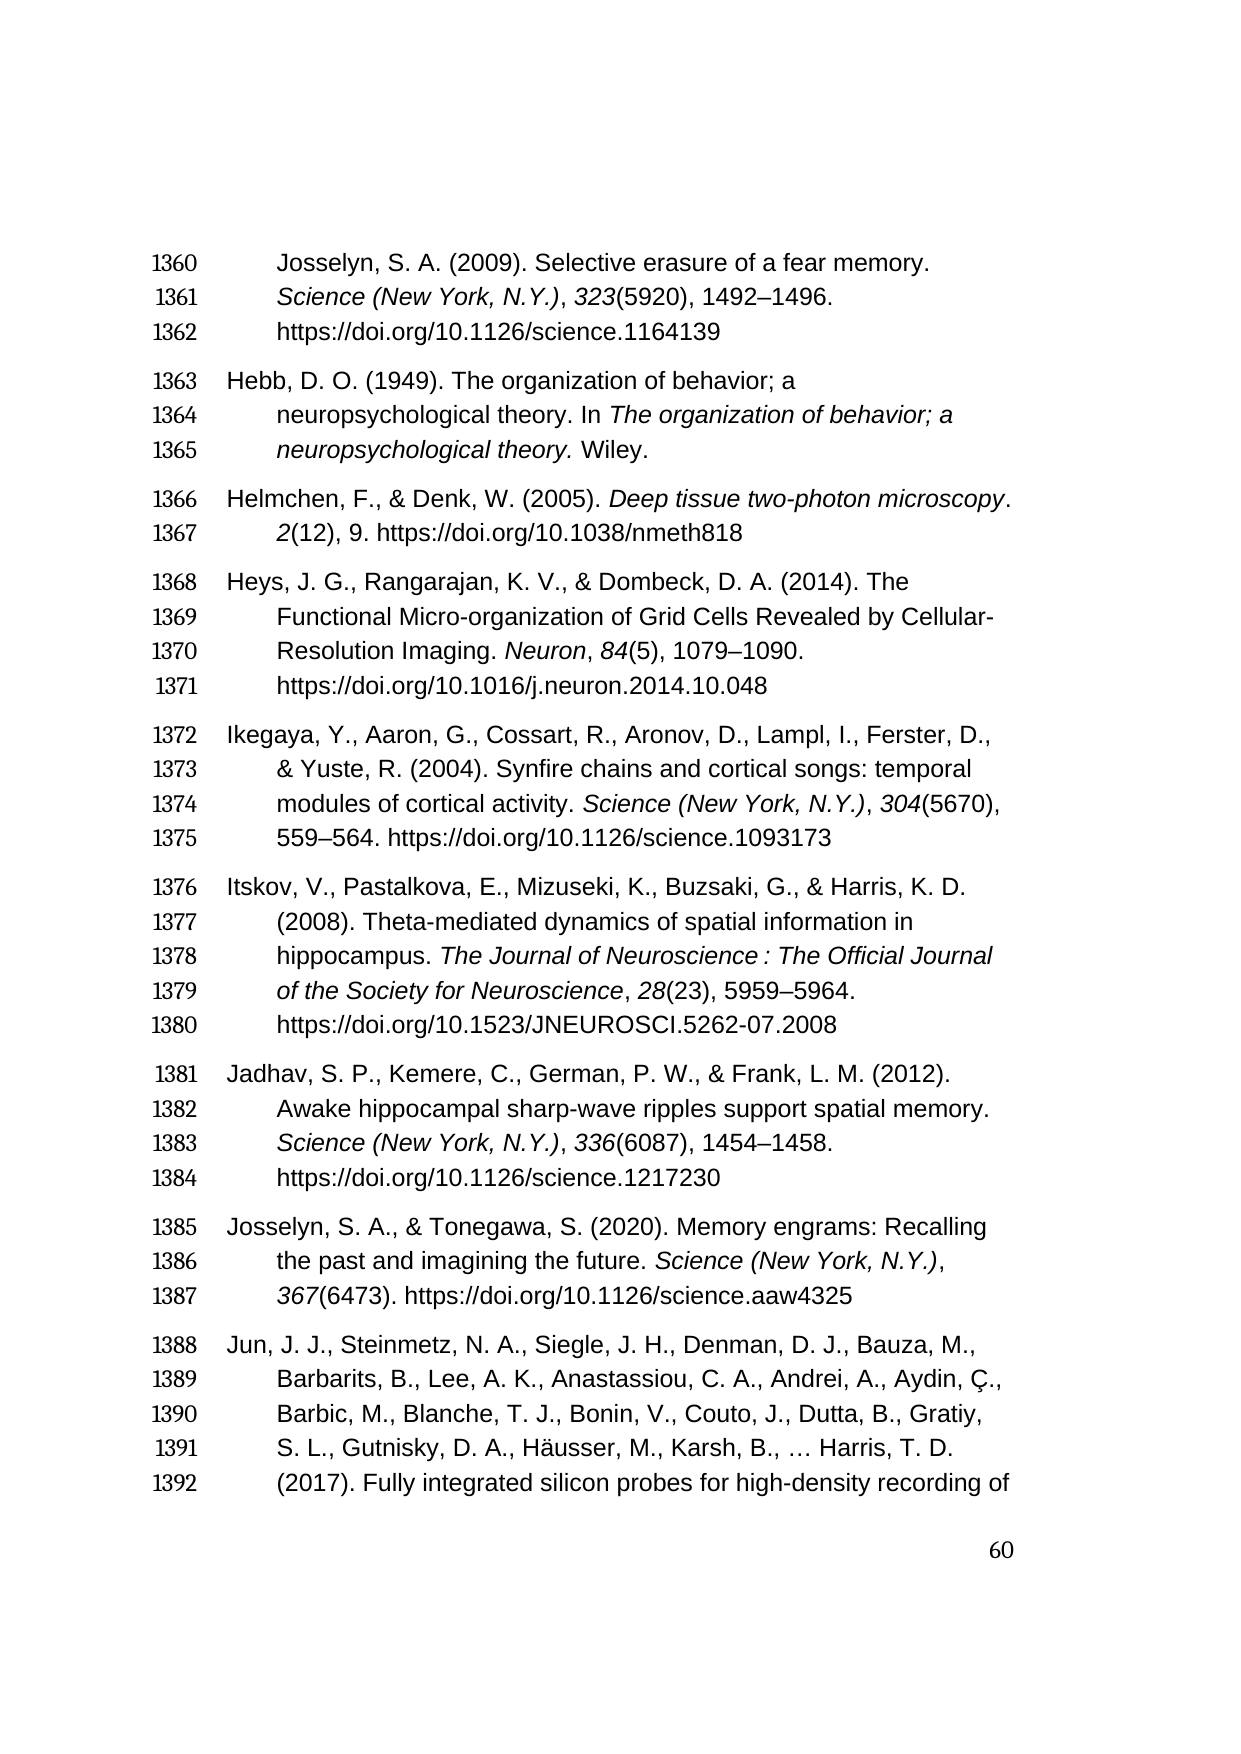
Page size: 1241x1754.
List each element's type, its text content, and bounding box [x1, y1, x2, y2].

text Jun, J. J., Steinmetz, N. A., Siegle, J. H., Denman, D. J., Bauza, M., Barbarits, B., Lee, A. K., Anastassiou, C. A., Andrei, A., Aydin, Ç., Barbic, M., Blanche, T. J., Bonin, V., Couto, J., Dutta, B., Gratiy, S. L., Gutnisky, D. A., Häusser, M., Karsh, B., … Harris, T. D. (2017). Fully integrated silicon probes for high-density recording of [226, 1330, 1014, 1496]
text Itskov, V., Pastalkova, E., Mizuseki, K., Buzsaki, G., & Harris, K. D. (2008). Theta-mediated dynamics of spatial information in hippocampus. The Journal of Neuroscience : The Official Journal of the Society for Neuroscience, 28(23), 5959–5964. https://doi.org/10.1523/JNEUROSCI.5262-07.2008 [226, 872, 1014, 1039]
text Hebb, D. O. (1949). The organization of behavior; a neuropsychological theory. In The organization of behavior; a neuropsychological theory. Wiley. [226, 366, 1014, 463]
text Heys, J. G., Rangarajan, K. V., & Dombeck, D. A. (2014). The Functional Micro-organization of Grid Cells Revealed by Cellular-Resolution Imaging. Neuron, 84(5), 1079–1090. https://doi.org/10.1016/j.neuron.2014.10.048 [226, 567, 1014, 699]
text Josselyn, S. A., & Tonegawa, S. (2020). Memory engrams: Recalling the past and imagining the future. Science (New York, N.Y.), 367(6473). https://doi.org/10.1126/science.aaw4325 [226, 1212, 1014, 1309]
text Ikegaya, Y., Aaron, G., Cossart, R., Aronov, D., Lampl, I., Ferster, D., & Yuste, R. (2004). Synfire chains and cortical songs: temporal modules of cortical activity. Science (New York, N.Y.), 304(5670), 559–564. https://doi.org/10.1126/science.1093173 [226, 720, 1014, 852]
text Helmchen, F., & Denk, W. (2005). Deep tissue two-photon microscopy. 2(12), 9. https://doi.org/10.1038/nmeth818 [226, 484, 1014, 547]
text Josselyn, S. A. (2009). Selective erasure of a fear memory. Science (New York, N.Y.), 323(5920), 1492–1496. https://doi.org/10.1126/science.1164139 [226, 248, 1014, 345]
text Jadhav, S. P., Kemere, C., German, P. W., & Frank, L. M. (2012). Awake hippocampal sharp-wave ripples support spatial memory. Science (New York, N.Y.), 336(6087), 1454–1458. https://doi.org/10.1126/science.1217230 [226, 1059, 1014, 1191]
